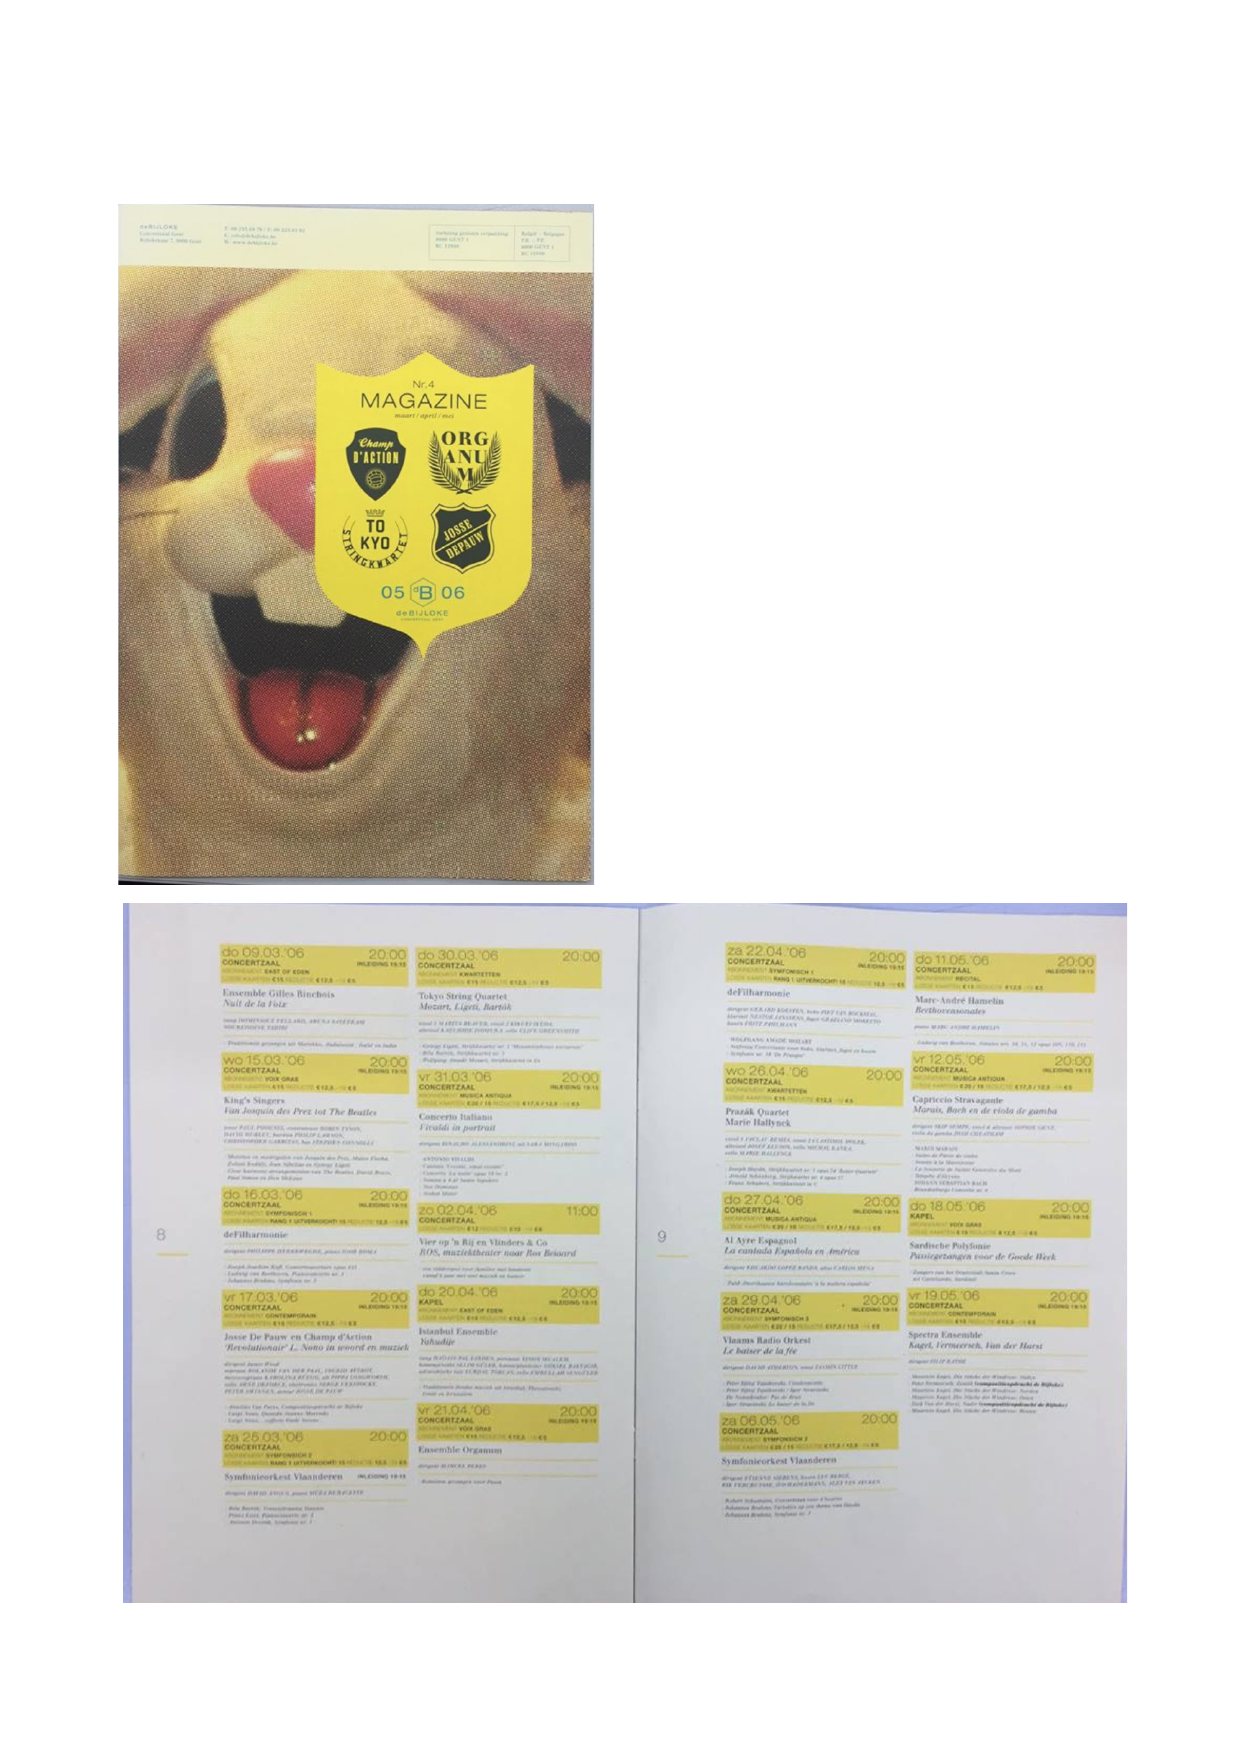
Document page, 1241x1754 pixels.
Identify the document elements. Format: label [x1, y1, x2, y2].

picture [123, 903, 1128, 1603]
picture [118, 204, 595, 885]
